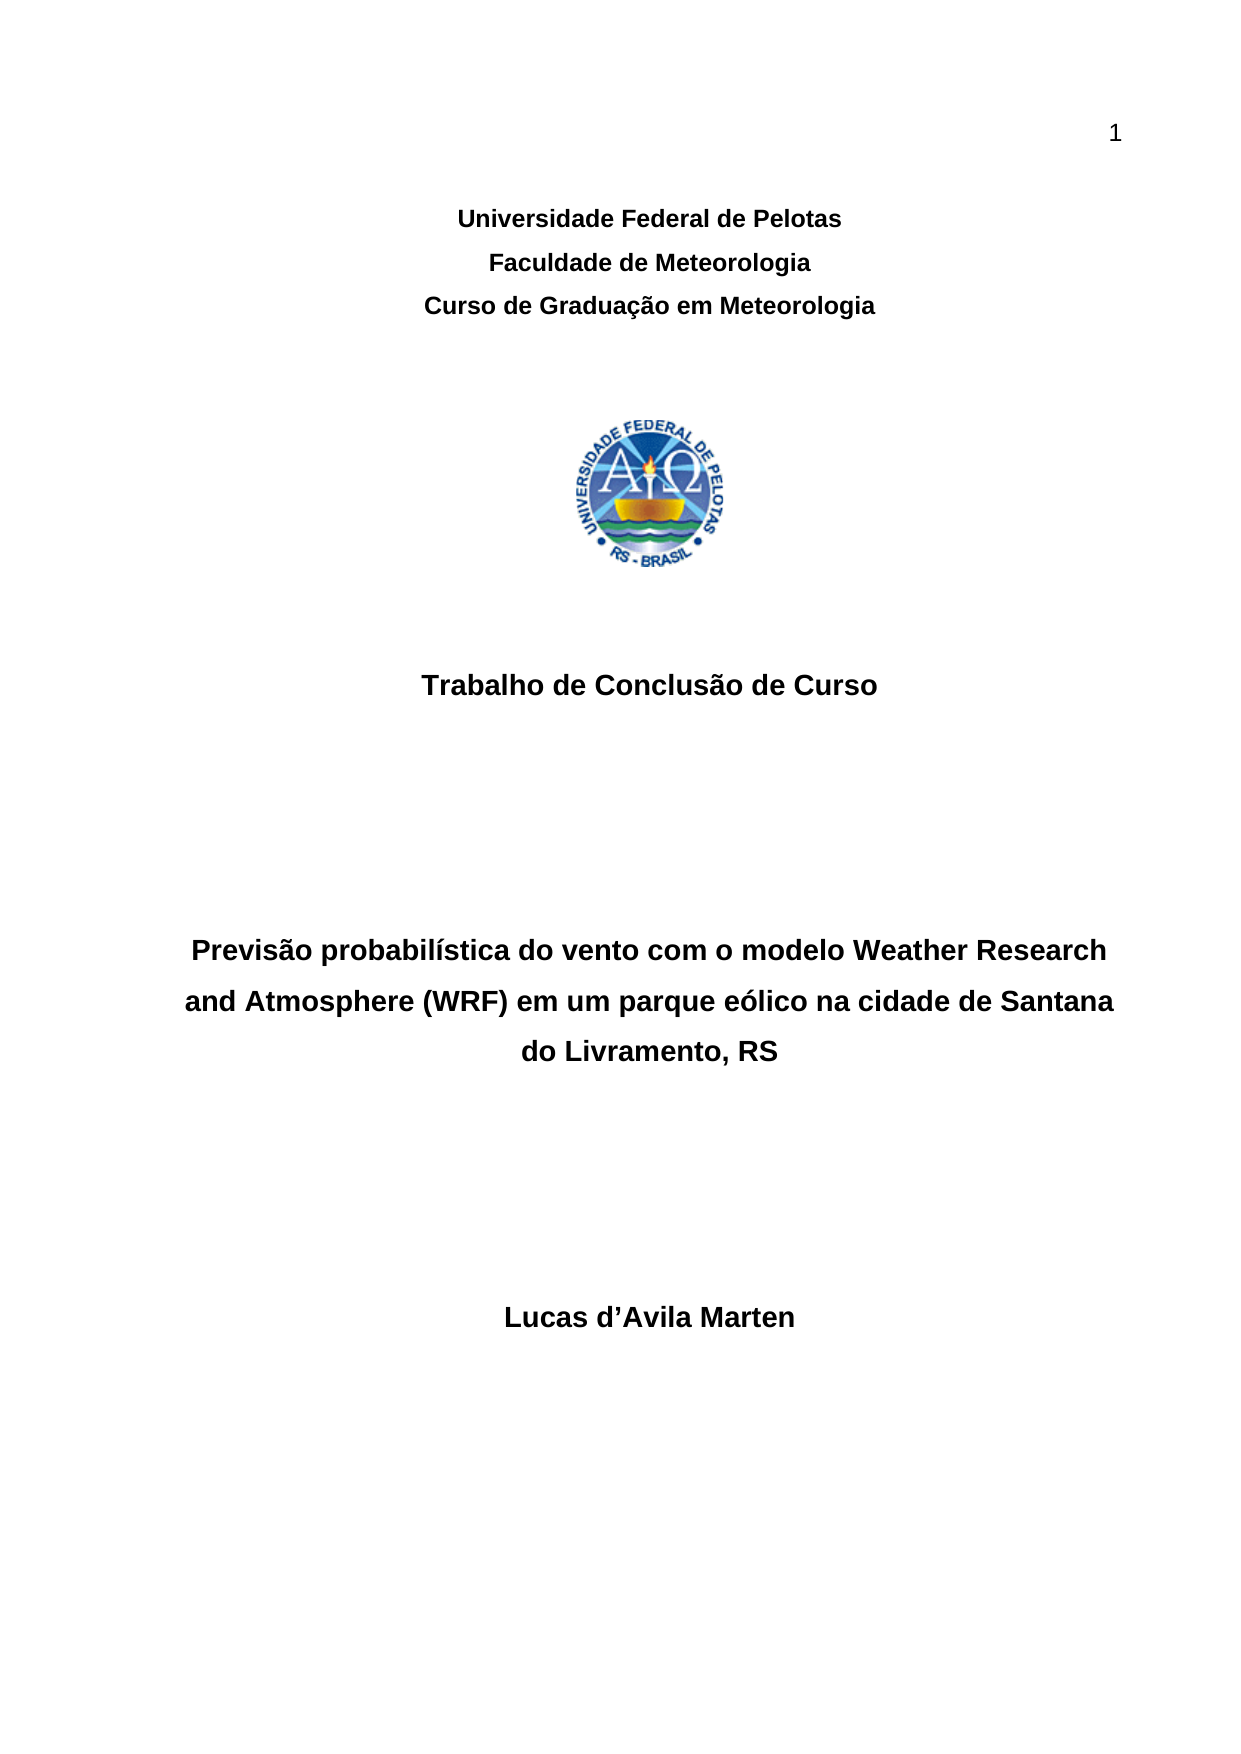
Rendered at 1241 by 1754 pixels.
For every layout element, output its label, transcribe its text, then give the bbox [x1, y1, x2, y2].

text Trabalho de Conclusão de Curso [177, 667, 1122, 701]
text Previsão probabilística do vento com o modelo Weather Research and Atmosphere (WRF) em um parque eólico na cidade de Santana do Livramento, RS [177, 933, 1122, 1068]
text Universidade Federal de Pelotas [177, 204, 1122, 233]
picture [576, 420, 724, 567]
text Lucas d’Avila Marten [177, 1300, 1122, 1333]
text Faculdade de Meteorologia [177, 247, 1122, 276]
text Curso de Graduação em Meteorologia [177, 291, 1122, 319]
